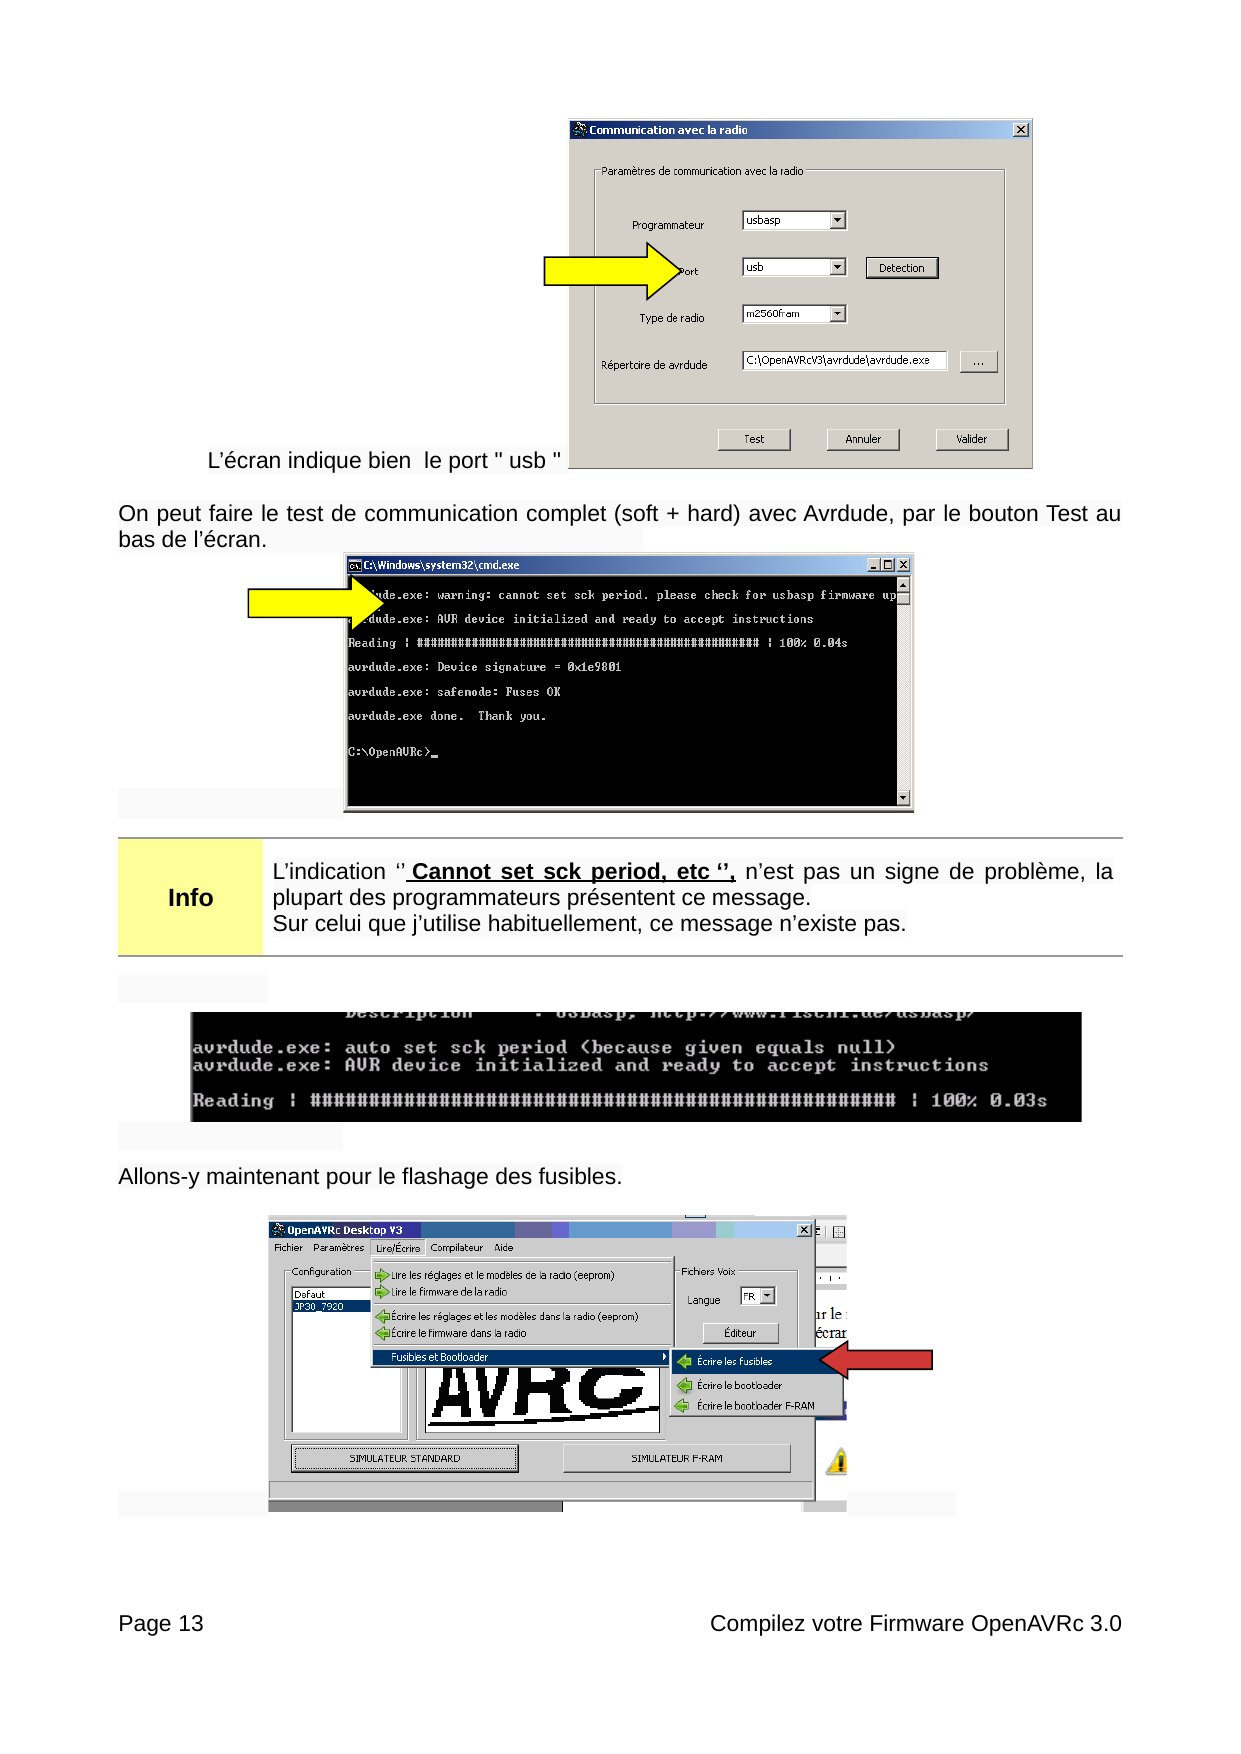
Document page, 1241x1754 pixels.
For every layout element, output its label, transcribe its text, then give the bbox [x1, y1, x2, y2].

text Allons-y maintenant pour le flashage des fusibles. [118, 1163, 1122, 1189]
text L’écran indique bien le port '' usb '' [118, 118, 1122, 474]
table_header L’indication ‘’ Cannot set sck period, etc ‘’, n’est pas un signe de problème, la plupart des programmateurs présentent ce message. Sur celui que j’utilise habituellement, ce message n’existe pas. [264, 839, 1122, 955]
picture [343, 552, 915, 813]
picture [567, 118, 1033, 469]
table_header Info [118, 839, 263, 955]
text On peut faire le test de communication complet (soft + hard) avec Avrdude, par le bouton Test au bas de l’écran. [118, 500, 1122, 553]
